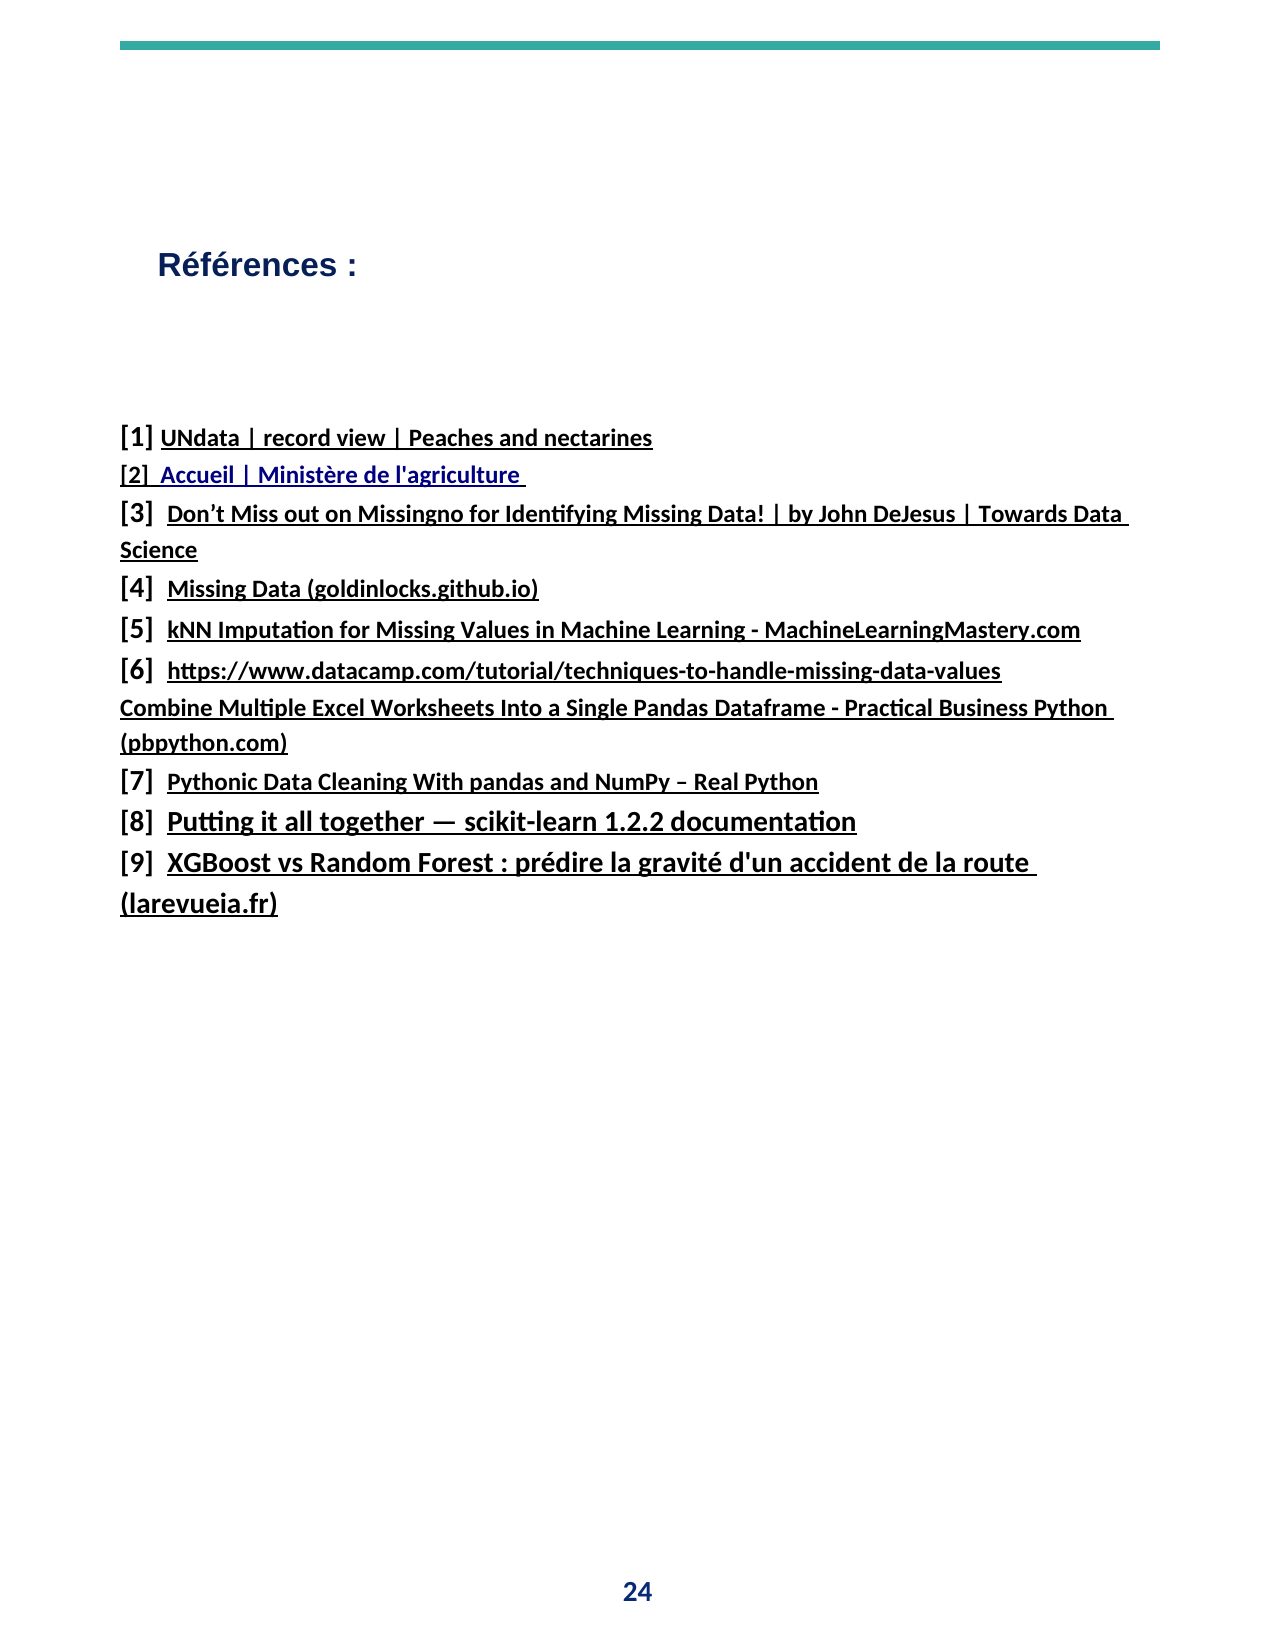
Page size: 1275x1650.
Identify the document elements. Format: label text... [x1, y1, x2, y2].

text [7] Pythonic Data Cleaning With pandas and NumPy – Real Python [120, 762, 1155, 798]
text [4] Missing Data (goldinlocks.github.io) [120, 569, 1155, 605]
text [9] XGBoost vs Random Forest : prédire la gravité d'un accident de la route (larevueia.fr) [120, 844, 1155, 920]
text [6] https://www.datacamp.com/tutorial/techniques-to-handle-missing-data-values [120, 651, 1155, 687]
text [5] kNN Imputation for Missing Values in Machine Learning - MachineLearningMastery.com [120, 610, 1155, 646]
subtitle Références : [157, 245, 1155, 283]
text [2] Accueil | Ministère de l'agriculture [120, 459, 1155, 489]
text [3] Don’t Miss out on Missingno for Identifying Missing Data! | by John DeJesus | Towards Data Science [120, 494, 1155, 565]
text [1] UNdata | record view | Peaches and nectarines [120, 418, 1155, 454]
text Combine Multiple Excel Worksheets Into a Single Pandas Dataframe - Practical Business Python (pbpython.com) [120, 692, 1155, 757]
text [8] Putting it all together — scikit-learn 1.2.2 documentation [120, 803, 1155, 838]
